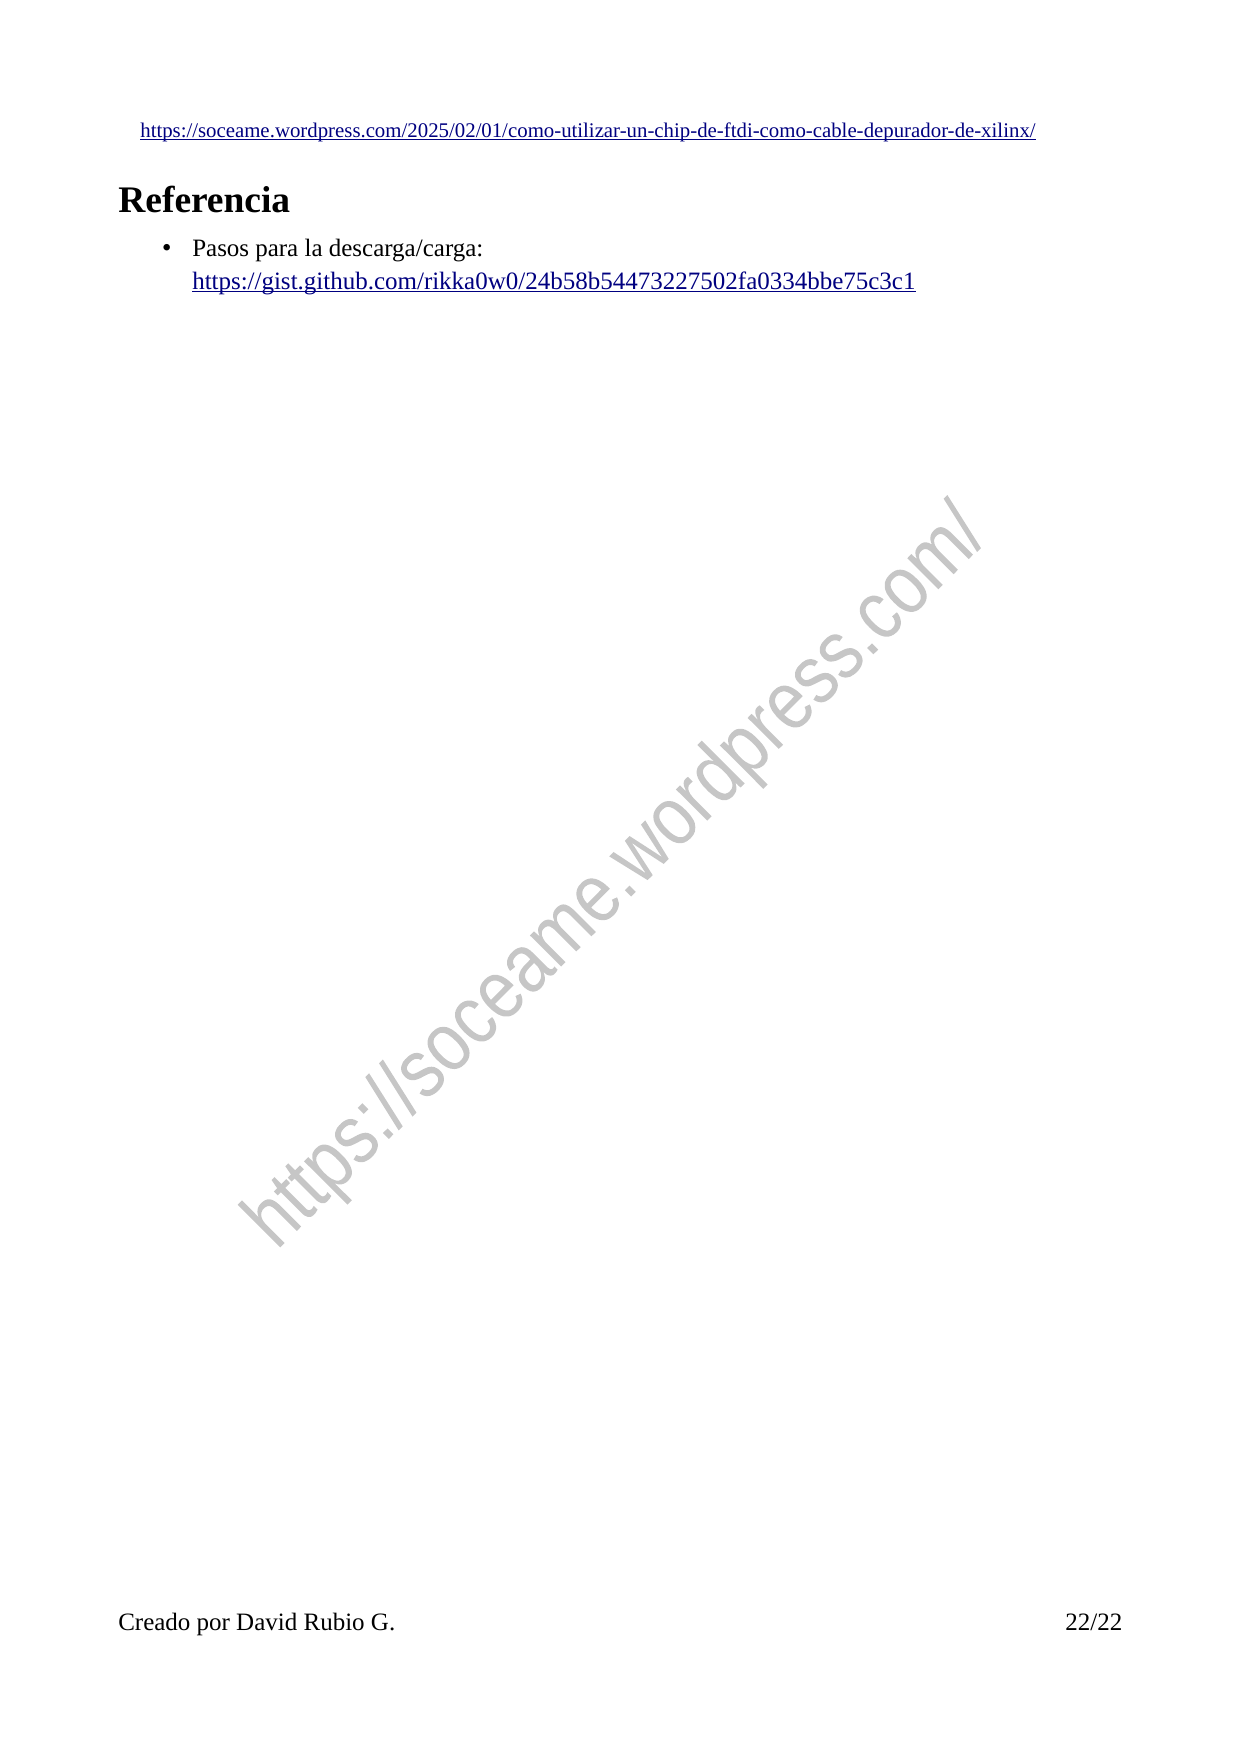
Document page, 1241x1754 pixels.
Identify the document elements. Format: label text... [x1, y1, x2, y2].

subtitle Referencia [118, 177, 1122, 220]
list Pasos para la descarga/carga: https://gist.github.com/rikka0w0/24b58b54473227502fa0334bbe75c3c1 [162, 233, 1122, 294]
